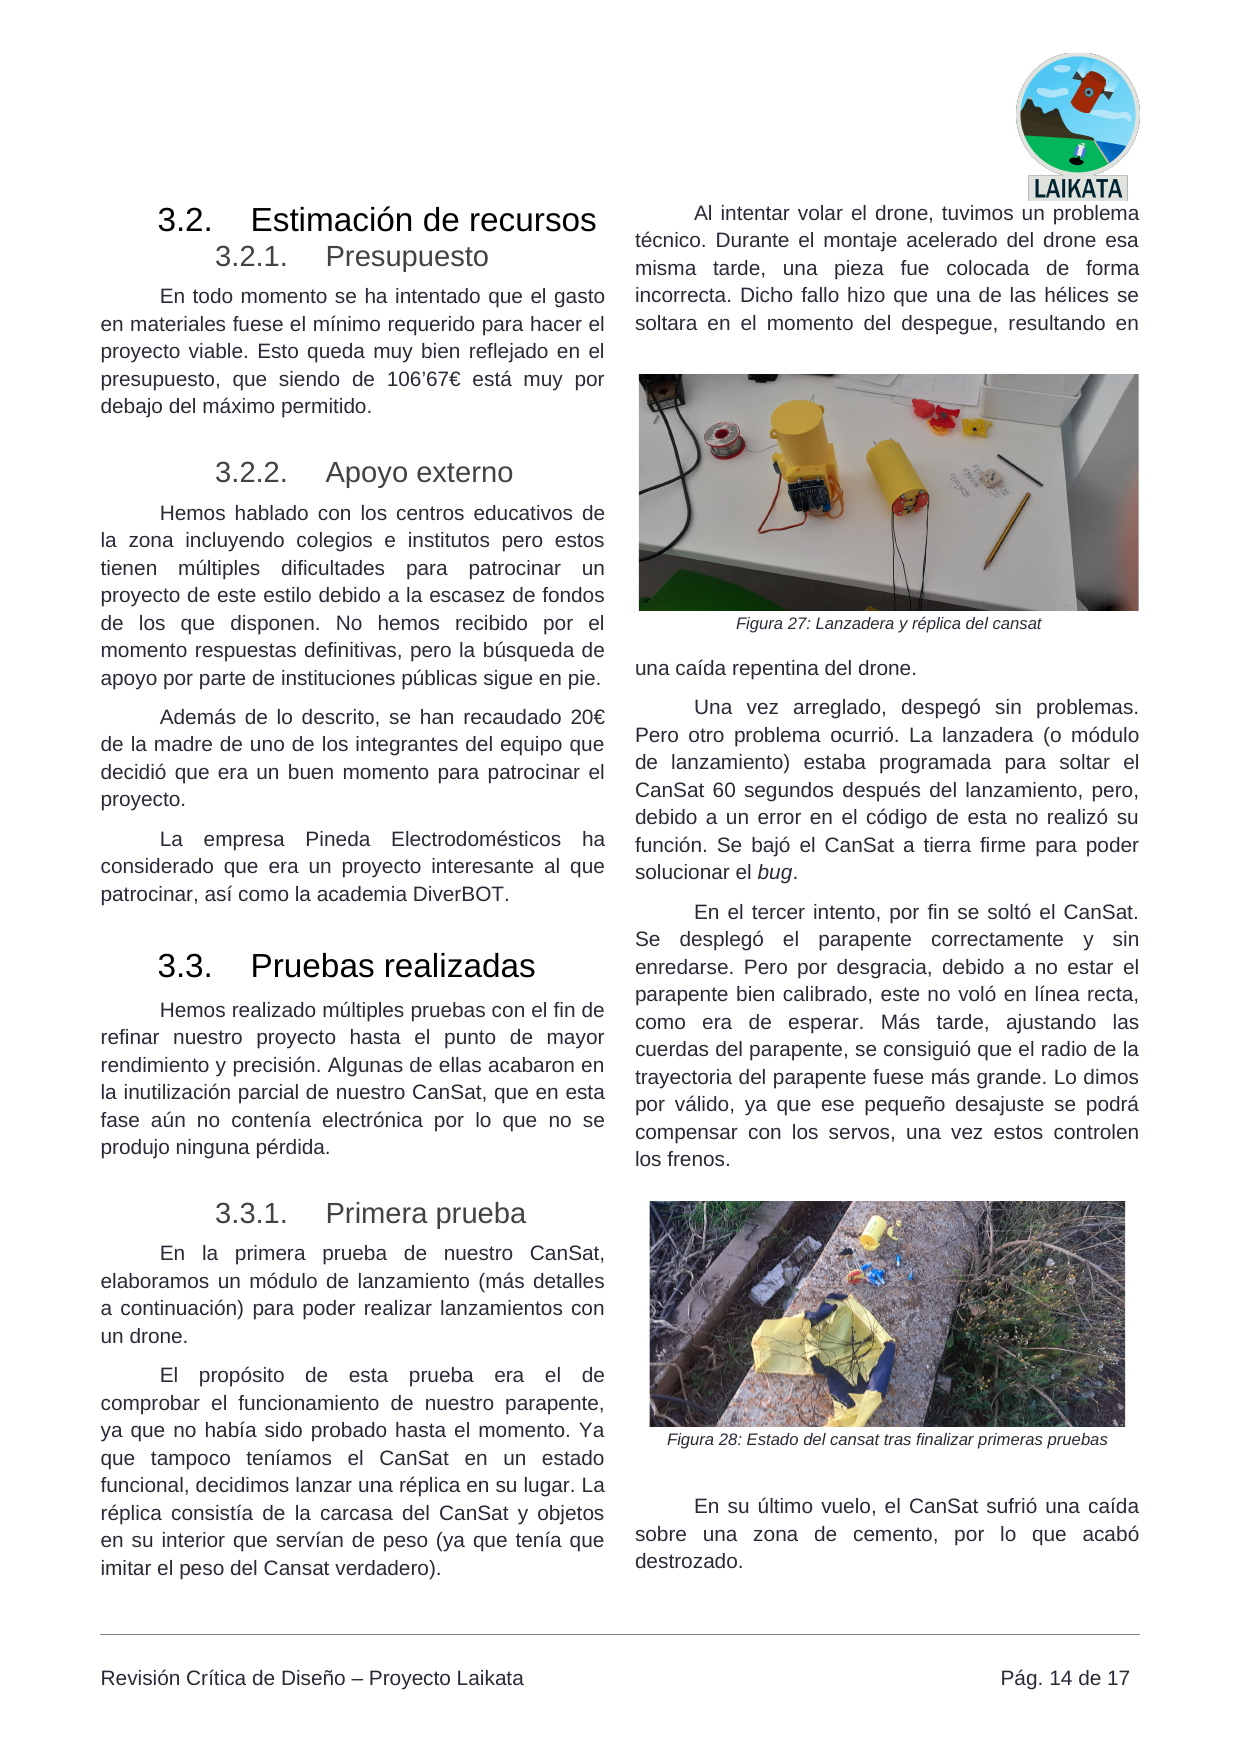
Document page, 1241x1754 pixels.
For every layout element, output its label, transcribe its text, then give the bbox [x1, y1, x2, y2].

text Al intentar volar el drone, tuvimos un problema técnico. Durante el montaje acelerado del drone esa misma tarde, una pieza fue colocada de forma incorrecta. Dicho fallo hizo que una de las hélices se soltara en el momento del despegue, resultando en una caída repentina del drone. [635, 201, 1140, 680]
text Una vez arreglado, despegó sin problemas. Pero otro problema ocurrió. La lanzadera (o módulo de lanzamiento) estaba programada para soltar el CanSat 60 segundos después del lanzamiento, pero, debido a un error en el código de esta no realizó su función. Se bajó el CanSat a tierra firme para poder solucionar el bug. [635, 695, 1140, 884]
subtitle Pruebas realizadas [213, 946, 605, 985]
text En todo momento se ha intentado que el gasto en materiales fuese el mínimo requerido para hacer el proyecto viable. Esto queda muy bien reflejado en el presupuesto, que siendo de 106’67€ está muy por debajo del máximo permitido. [100, 284, 605, 418]
text Figura 27: Lanzadera y réplica del cansat [636, 374, 1141, 633]
picture [638, 374, 1139, 611]
text Figura 28: Estado del cansat tras finalizar primeras pruebas [639, 1201, 1135, 1448]
text La empresa Pineda Electrodomésticos ha considerado que era un proyecto interesante al que patrocinar, así como la academia DiverBOT. [100, 826, 605, 905]
text Hemos hablado con los centros educativos de la zona incluyendo colegios e institutos pero estos tienen múltiples dificultades para patrocinar un proyecto de este estilo debido a la escasez de fondos de los que disponen. No hemos recibido por el momento respuestas definitivas, pero la búsqueda de apoyo por parte de instituciones públicas sigue en pie. [100, 500, 605, 689]
text En la primera prueba de nuestro CanSat, elaboramos un módulo de lanzamiento (más detalles a continuación) para poder realizar lanzamientos con un drone. [100, 1241, 605, 1347]
subtitle Primera prueba [288, 1196, 605, 1229]
picture [1016, 53, 1140, 201]
text El propósito de esta prueba era el de comprobar el funcionamiento de nuestro parapente, ya que no había sido probado hasta el momento. Ya que tampoco teníamos el CanSat en un estado funcional, decidimos lanzar una réplica en su lugar. La réplica consistía de la carcasa del CanSat y objetos en su interior que servían de peso (ya que tenía que imitar el peso del Cansat verdadero). [100, 1363, 605, 1579]
subtitle Presupuesto [288, 239, 605, 272]
subtitle Apoyo externo [288, 455, 605, 489]
text Además de lo descrito, se han recaudado 20€ de la madre de uno de los integrantes del equipo que decidió que era un buen momento para patrocinar el proyecto. [100, 705, 605, 811]
text En el tercer intento, por fin se soltó el CanSat. Se desplegó el parapente correctamente y sin enredarse. Pero por desgracia, debido a no estar el parapente bien calibrado, este no voló en línea recta, como era de esperar. Más tarde, ajustando las cuerdas del parapente, se consiguió que el radio de la trayectoria del parapente fuese más grande. Lo dimos por válido, ya que ese pequeño desajuste se podrá compensar con los servos, una vez estos controlen los frenos. [635, 899, 1140, 1171]
text Hemos realizado múltiples pruebas con el fin de refinar nuestro proyecto hasta el punto de mayor rendimiento y precisión. Algunas de ellas acabaron en la inutilización parcial de nuestro CanSat, que en esta fase aún no contenía electrónica por lo que no se produjo ninguna pérdida. [100, 997, 605, 1159]
picture [649, 1201, 1125, 1427]
text En su último vuelo, el CanSat sufrió una caída sobre una zona de cemento, por lo que acabó destrozado. [635, 1186, 1140, 1573]
subtitle Estimación de recursos [213, 201, 605, 239]
